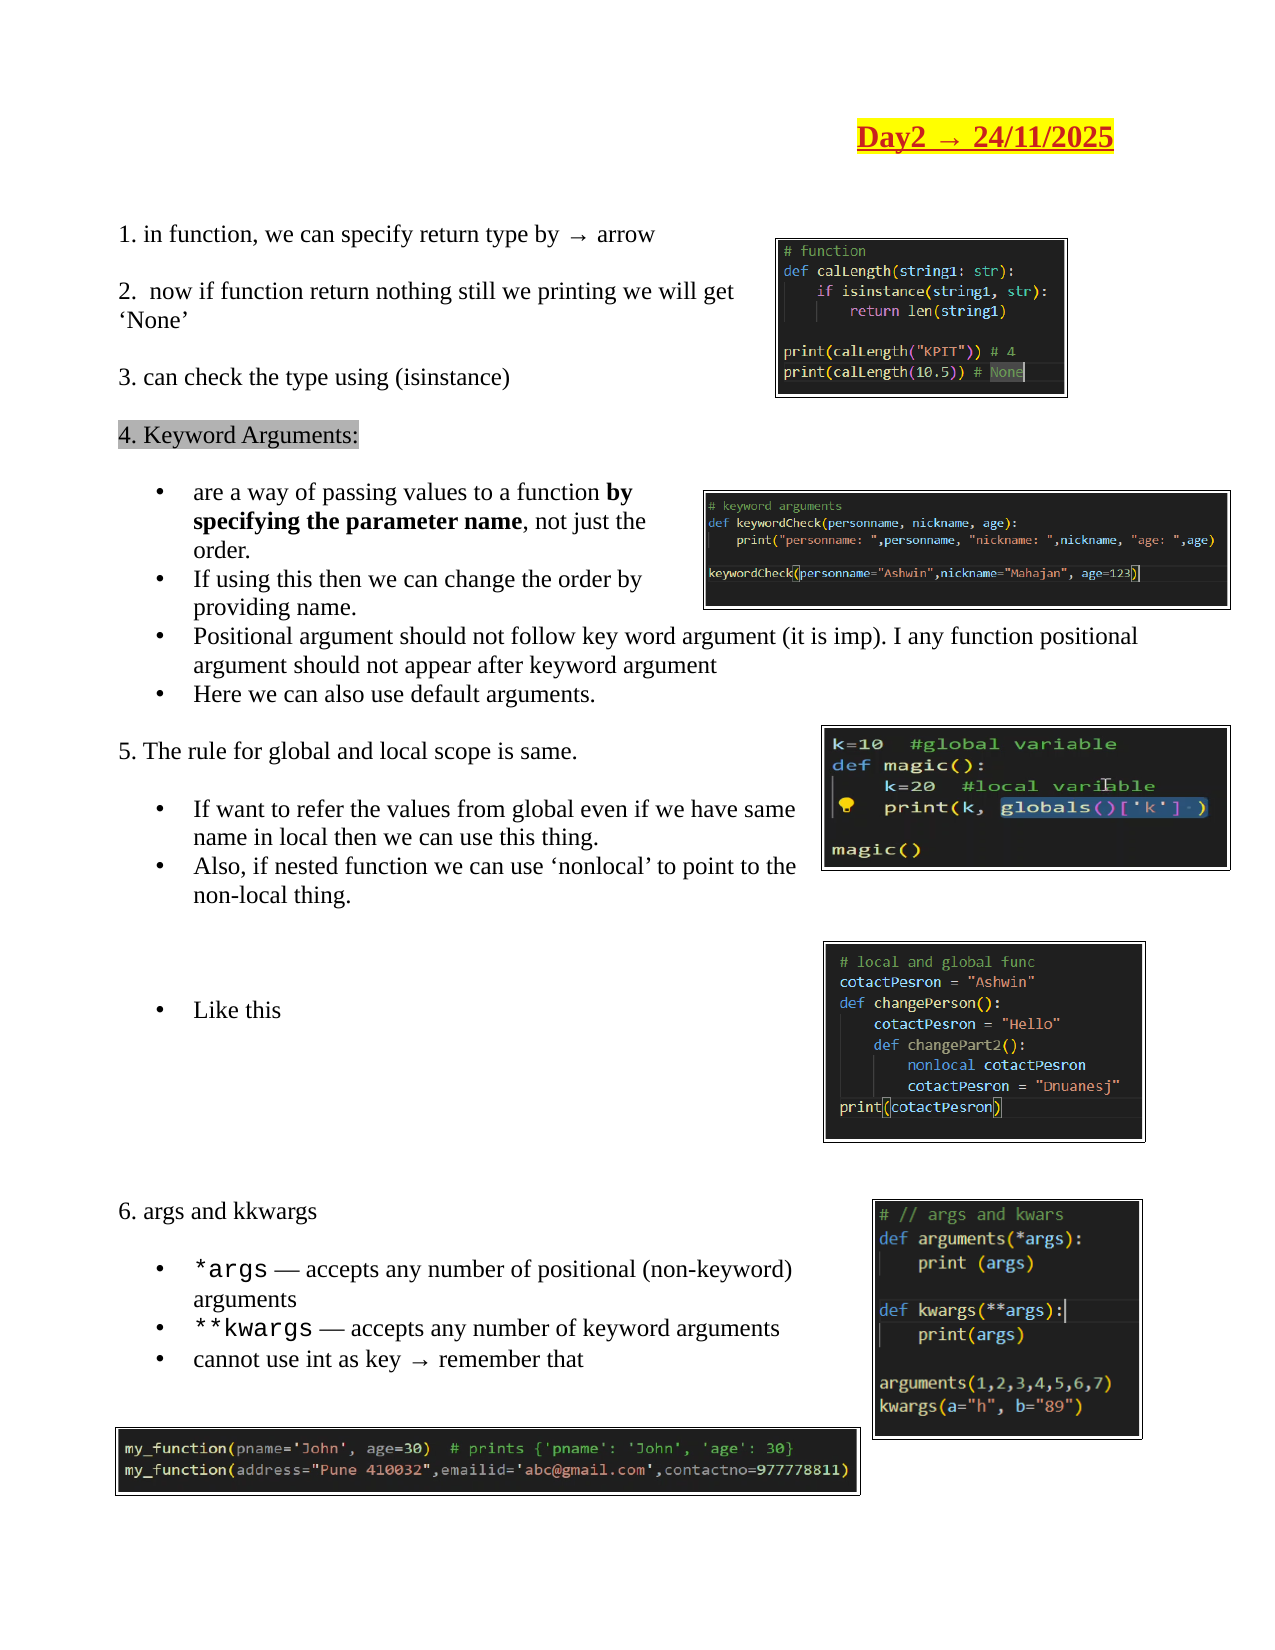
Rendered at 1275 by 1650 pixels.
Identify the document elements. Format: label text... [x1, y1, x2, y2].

text 6. args and kkwargs [118, 1196, 1157, 1225]
text 4. Keyword Arguments: [118, 420, 1157, 449]
text [1068, 276, 1157, 334]
list cannot use int as key → remember that [156, 1344, 872, 1373]
text [1068, 362, 1157, 391]
list If want to refer the values from global even if we have same name in local then we can use this thing. [156, 794, 821, 851]
picture [778, 240, 1065, 394]
picture [118, 1429, 857, 1492]
text [776, 239, 1067, 397]
list **kwargs — accepts any number of keyword arguments [156, 1313, 872, 1344]
text 2. now if function return nothing still we printing we will get ‘None’ [118, 276, 775, 334]
list Positional argument should not follow key word argument (it is imp). I any function positional argument should not appear after keyword argument [156, 621, 1157, 679]
list Like this [156, 995, 822, 1024]
picture [824, 728, 1227, 867]
picture [875, 1201, 1140, 1436]
list If using this then we can change the order by providing name. [156, 564, 1157, 621]
picture [825, 944, 1143, 1139]
list Here we can also use default arguments. [156, 679, 1157, 707]
picture [705, 493, 1228, 606]
text 5. The rule for global and local scope is same. [118, 736, 821, 765]
text 3. can check the type using (isinstance) [118, 362, 775, 391]
list *args — accepts any number of positional (non-keyword) arguments [156, 1254, 872, 1313]
list [1146, 995, 1157, 1024]
list [704, 491, 1230, 609]
list [116, 1428, 860, 1495]
list Also, if nested function we can use ‘nonlocal’ to point to the non-local thing. [156, 851, 1157, 909]
text Day2 → 24/11/2025 [118, 118, 1157, 154]
text 1. in function, we can specify return type by → arrow [118, 219, 1157, 247]
list are a way of passing values to a function by specifying the parameter name, not just the order. [156, 477, 1157, 609]
text [873, 1200, 1142, 1439]
